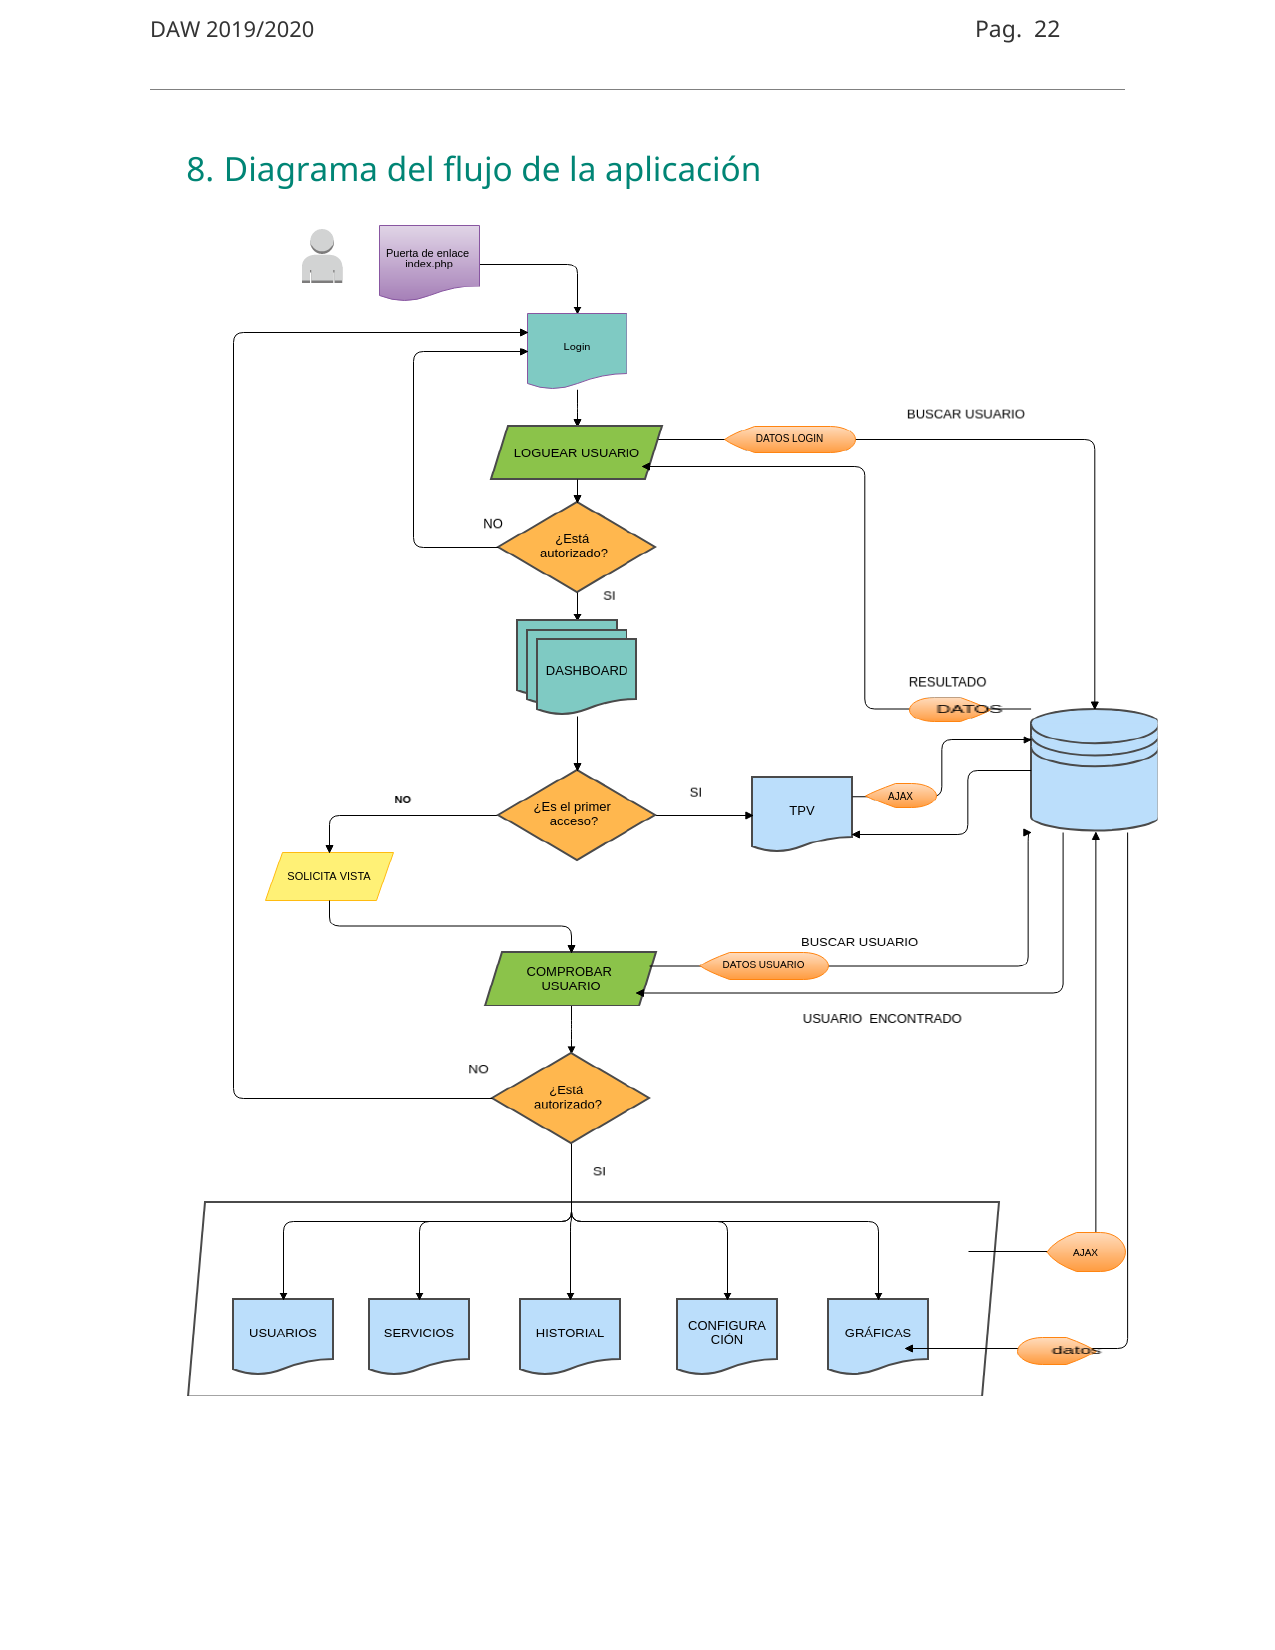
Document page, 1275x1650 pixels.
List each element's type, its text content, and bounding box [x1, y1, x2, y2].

picture [96, 225, 1158, 1396]
subtitle Diagrama del flujo de la aplicación [186, 146, 1125, 191]
